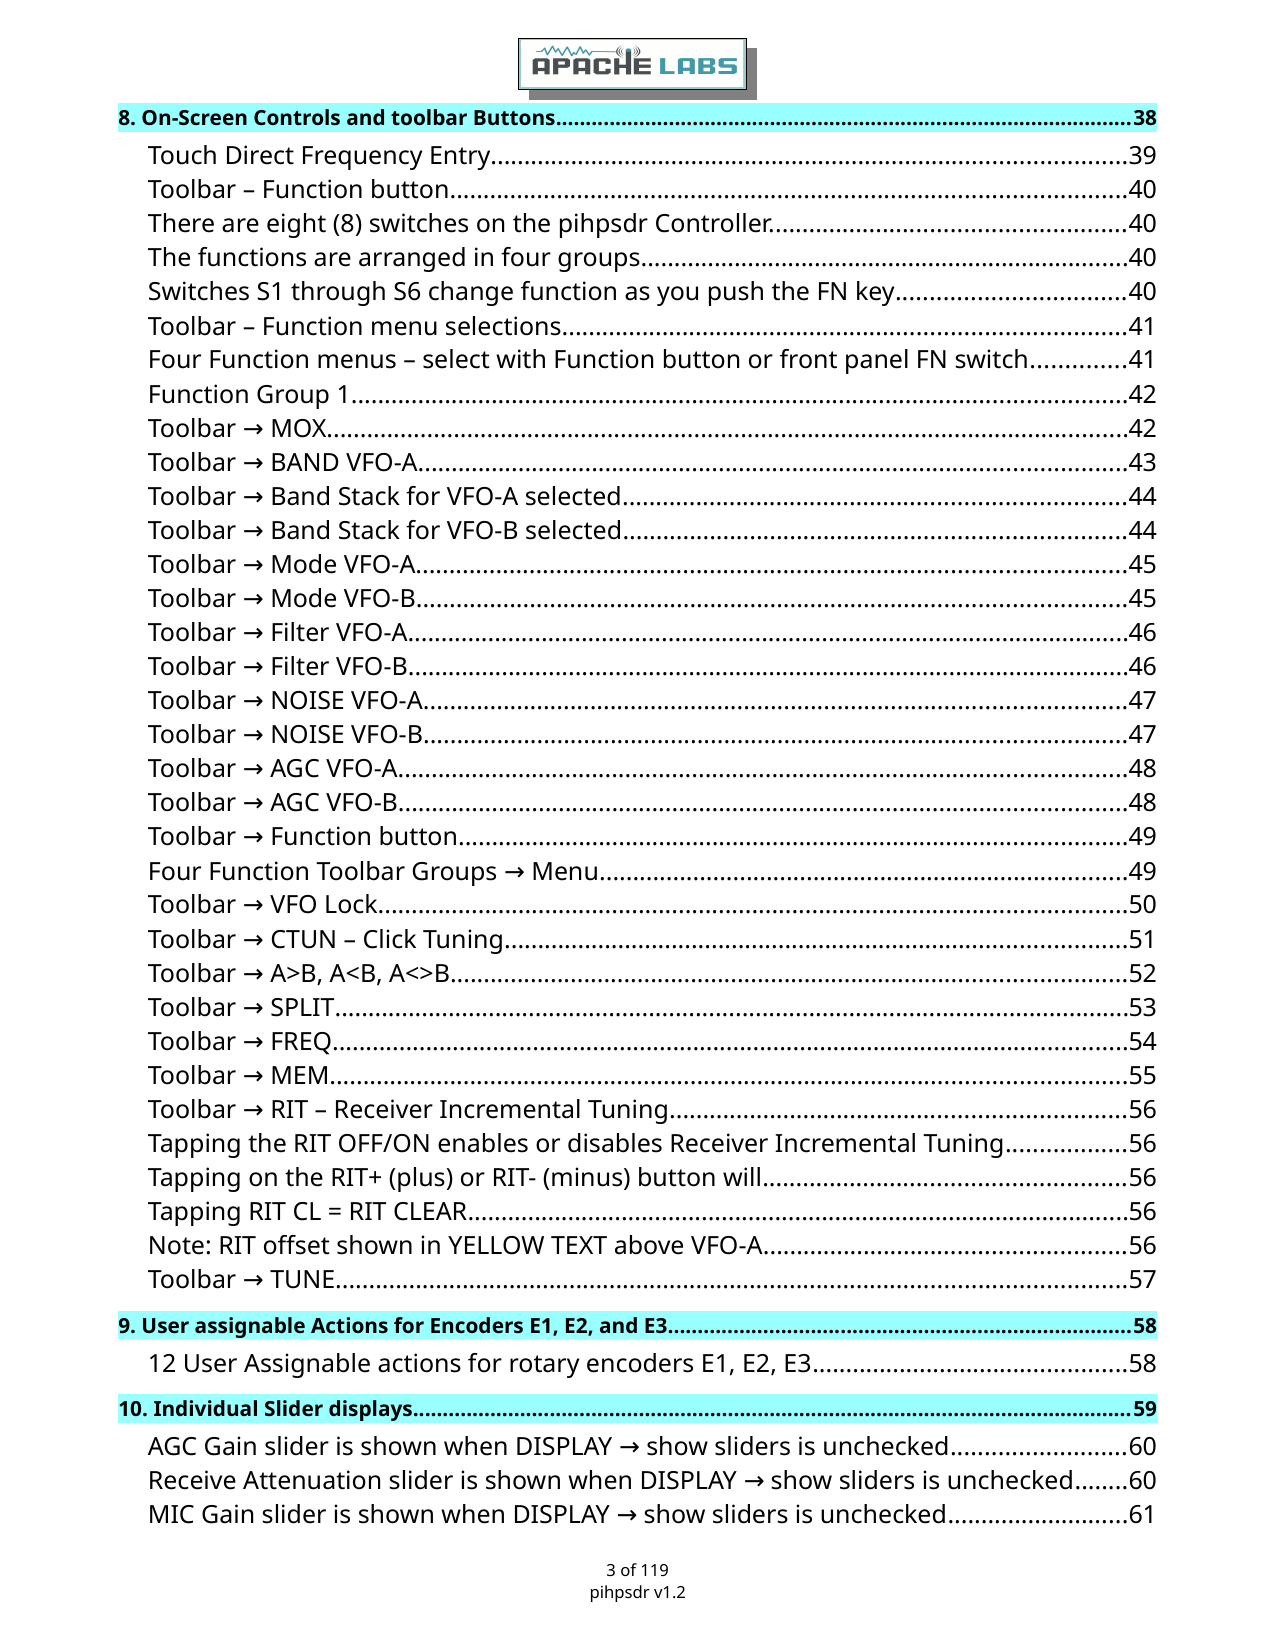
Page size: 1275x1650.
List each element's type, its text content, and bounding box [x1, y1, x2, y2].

text 12 User Assignable actions for rotary encoders E1, E2, E3 58 [148, 1345, 1157, 1379]
text Toolbar → A>B, A<B, A<>B 52 [148, 955, 1157, 989]
text Toolbar → CTUN – Click Tuning 51 [148, 921, 1157, 955]
text AGC Gain slider is shown when DISPLAY → show sliders is unchecked 60 [148, 1429, 1157, 1463]
text Toolbar → VFO Lock 50 [148, 887, 1157, 921]
text Receive Attenuation slider is shown when DISPLAY → show sliders is unchecked 60 [148, 1463, 1157, 1497]
text Toolbar → MEM 55 [148, 1057, 1157, 1092]
text Toolbar → Band Stack for VFO-A selected 44 [148, 478, 1157, 512]
text Touch Direct Frequency Entry 39 [148, 138, 1157, 172]
text Toolbar → NOISE VFO-B 47 [148, 717, 1157, 751]
text Toolbar → Band Stack for VFO-B selected 44 [148, 512, 1157, 547]
text Toolbar → AGC VFO-A 48 [148, 751, 1157, 785]
text Switches S1 through S6 change function as you push the FN key 40 [148, 274, 1157, 308]
text Toolbar – Function menu selections 41 [148, 308, 1157, 342]
picture [521, 40, 744, 87]
text Four Function Toolbar Groups → Menu 49 [148, 853, 1157, 887]
text Toolbar → TUNE 57 [148, 1262, 1157, 1296]
text There are eight (8) switches on the pihpsdr Controller. 40 [148, 206, 1157, 240]
text Toolbar → RIT – Receiver Incremental Tuning 56 [148, 1092, 1157, 1126]
text Toolbar → FREQ 54 [148, 1023, 1157, 1057]
text Tapping RIT CL = RIT CLEAR 56 [148, 1194, 1157, 1228]
text Toolbar – Function button 40 [148, 172, 1157, 206]
text Note: RIT offset shown in YELLOW TEXT above VFO-A 56 [148, 1228, 1157, 1262]
text The functions are arranged in four groups. 40 [148, 240, 1157, 274]
text Toolbar → Filter VFO-A 46 [148, 615, 1157, 649]
text Function Group 1 42 [148, 376, 1157, 410]
text Toolbar → Mode VFO-A 45 [148, 547, 1157, 581]
text Toolbar → MOX 42 [148, 410, 1157, 444]
text Toolbar → Function button 49 [148, 819, 1157, 853]
text Tapping the RIT OFF/ON enables or disables Receiver Incremental Tuning 56 [148, 1126, 1157, 1160]
text Toolbar → AGC VFO-B 48 [148, 785, 1157, 819]
text Four Function menus – select with Function button or front panel FN switch 41 [148, 342, 1157, 376]
text Toolbar → NOISE VFO-A 47 [148, 683, 1157, 717]
text Toolbar → Filter VFO-B 46 [148, 649, 1157, 683]
text Toolbar → BAND VFO-A 43 [148, 444, 1157, 478]
text Tapping on the RIT+ (plus) or RIT- (minus) button will 56 [148, 1160, 1157, 1194]
text Toolbar → Mode VFO-B 45 [148, 581, 1157, 615]
text MIC Gain slider is shown when DISPLAY → show sliders is unchecked 61 [148, 1497, 1157, 1531]
text Toolbar → SPLIT 53 [148, 989, 1157, 1023]
